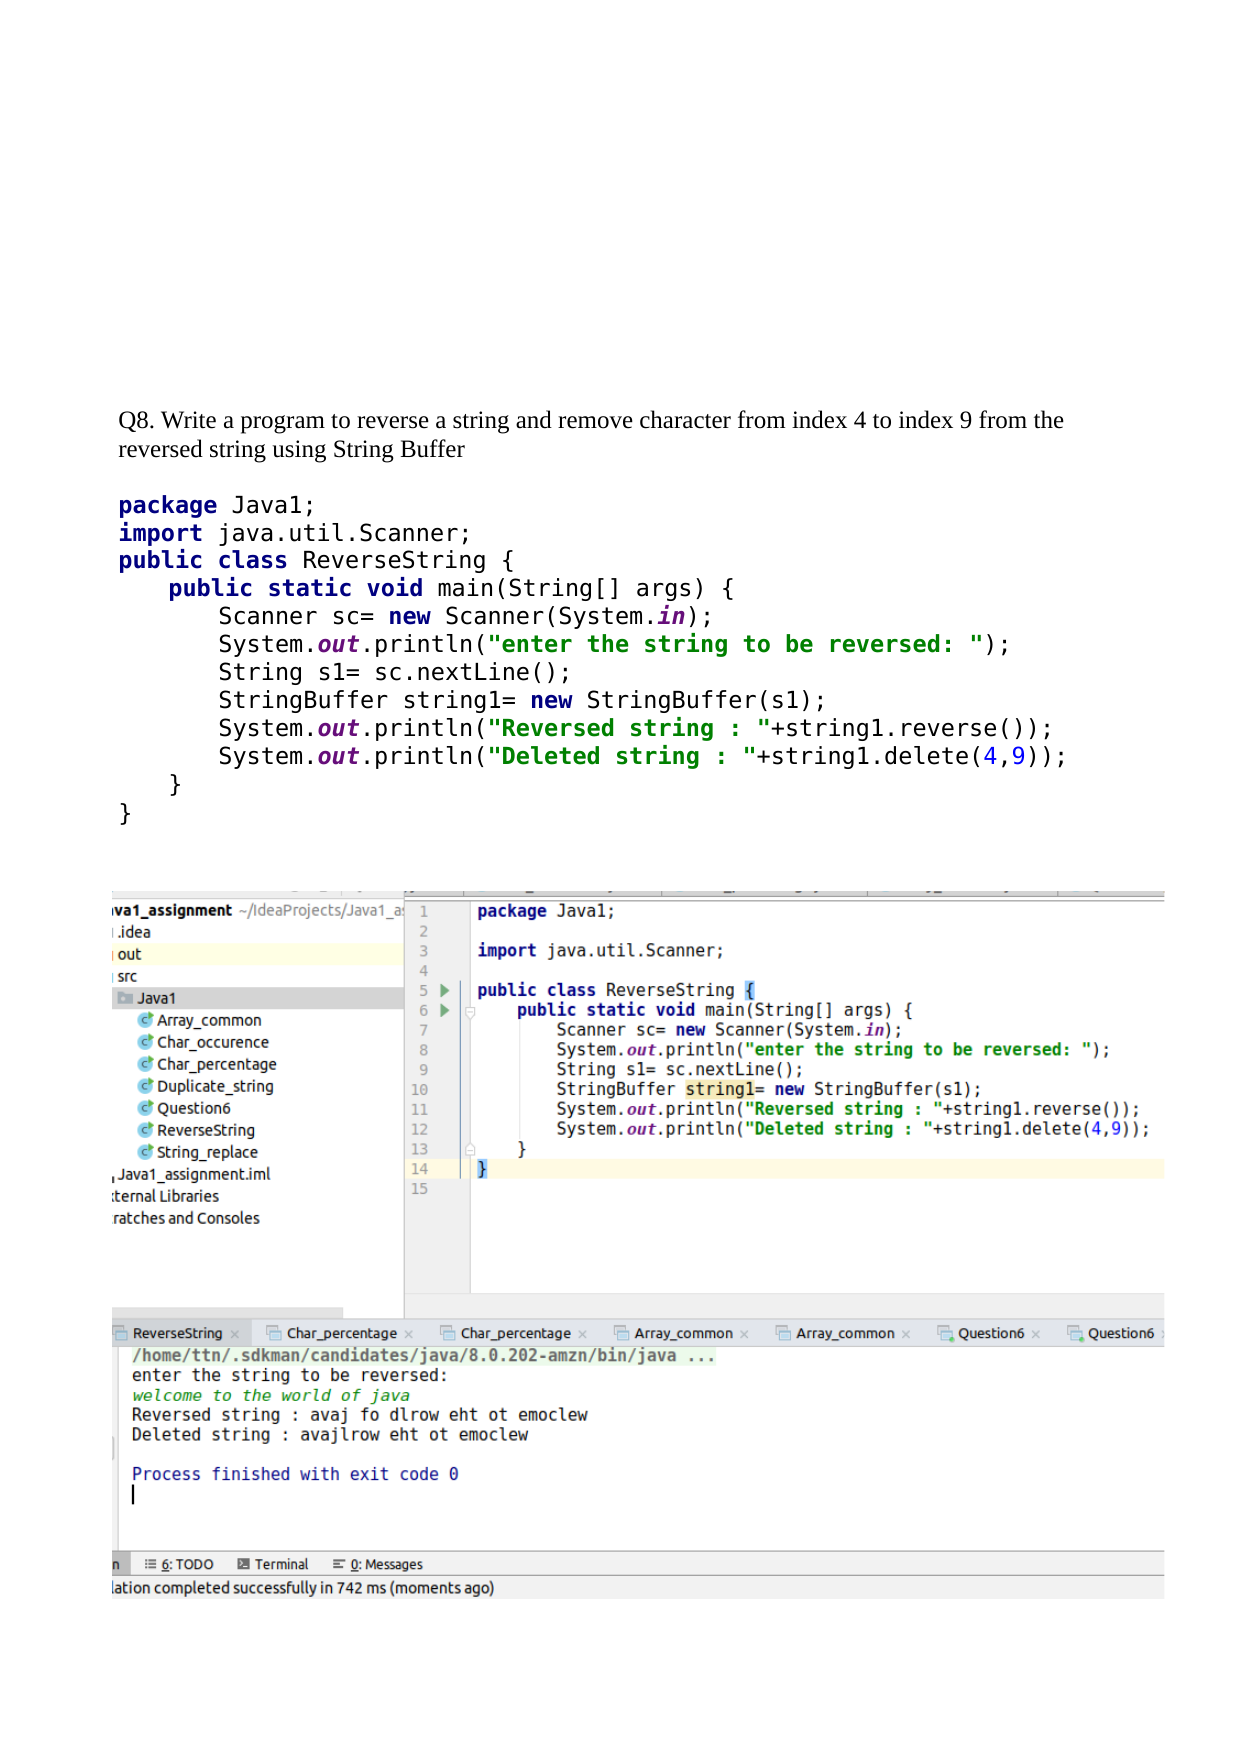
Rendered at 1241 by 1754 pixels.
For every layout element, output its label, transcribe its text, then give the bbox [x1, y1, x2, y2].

text import java.util.Scanner; [118, 519, 1122, 547]
text System.out.println("enter the string to be reversed: "); [118, 630, 1122, 658]
text Q8. Write a program to reverse a string and remove character from index 4 to index 9 from the reversed string using String Buffer [118, 406, 1122, 463]
text System.out.println("Reversed string : "+string1.reverse()); [118, 715, 1122, 743]
text StringBuffer string1= new StringBuffer(s1); [118, 687, 1122, 715]
text public static void main(String[] args) { [118, 574, 1122, 602]
text Scanner sc= new Scanner(System.in); [118, 602, 1122, 630]
text public class ReverseString { [118, 547, 1122, 574]
text } [118, 771, 1122, 799]
text } [118, 799, 1122, 826]
text String s1= sc.nextLine(); [118, 658, 1122, 687]
text System.out.println("Deleted string : "+string1.delete(4,9)); [118, 743, 1122, 771]
text package Java1; [118, 492, 1122, 519]
picture [112, 891, 1165, 1599]
